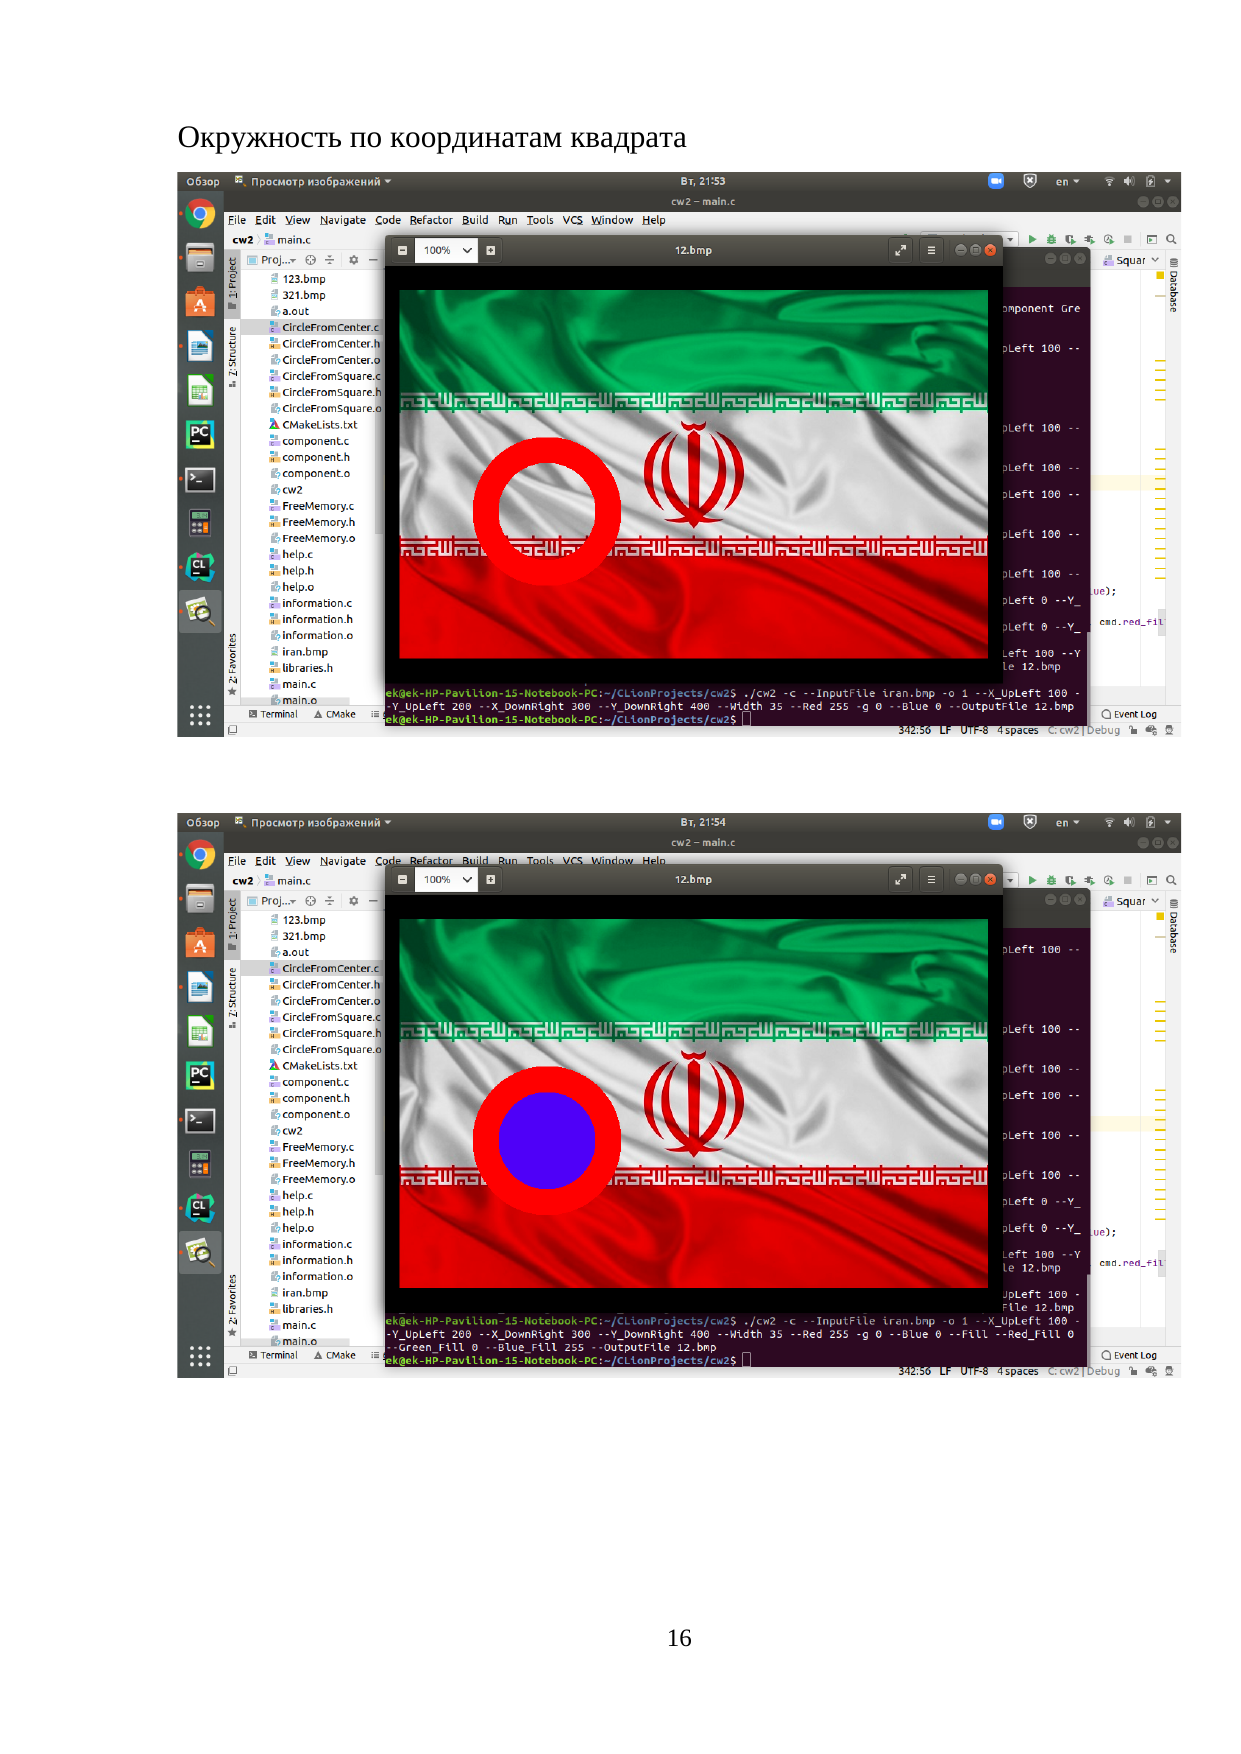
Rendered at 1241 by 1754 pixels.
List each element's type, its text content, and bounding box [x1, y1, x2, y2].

text Окружность по координатам квадрата [177, 118, 1181, 154]
picture [177, 172, 1182, 737]
picture [177, 813, 1182, 1378]
